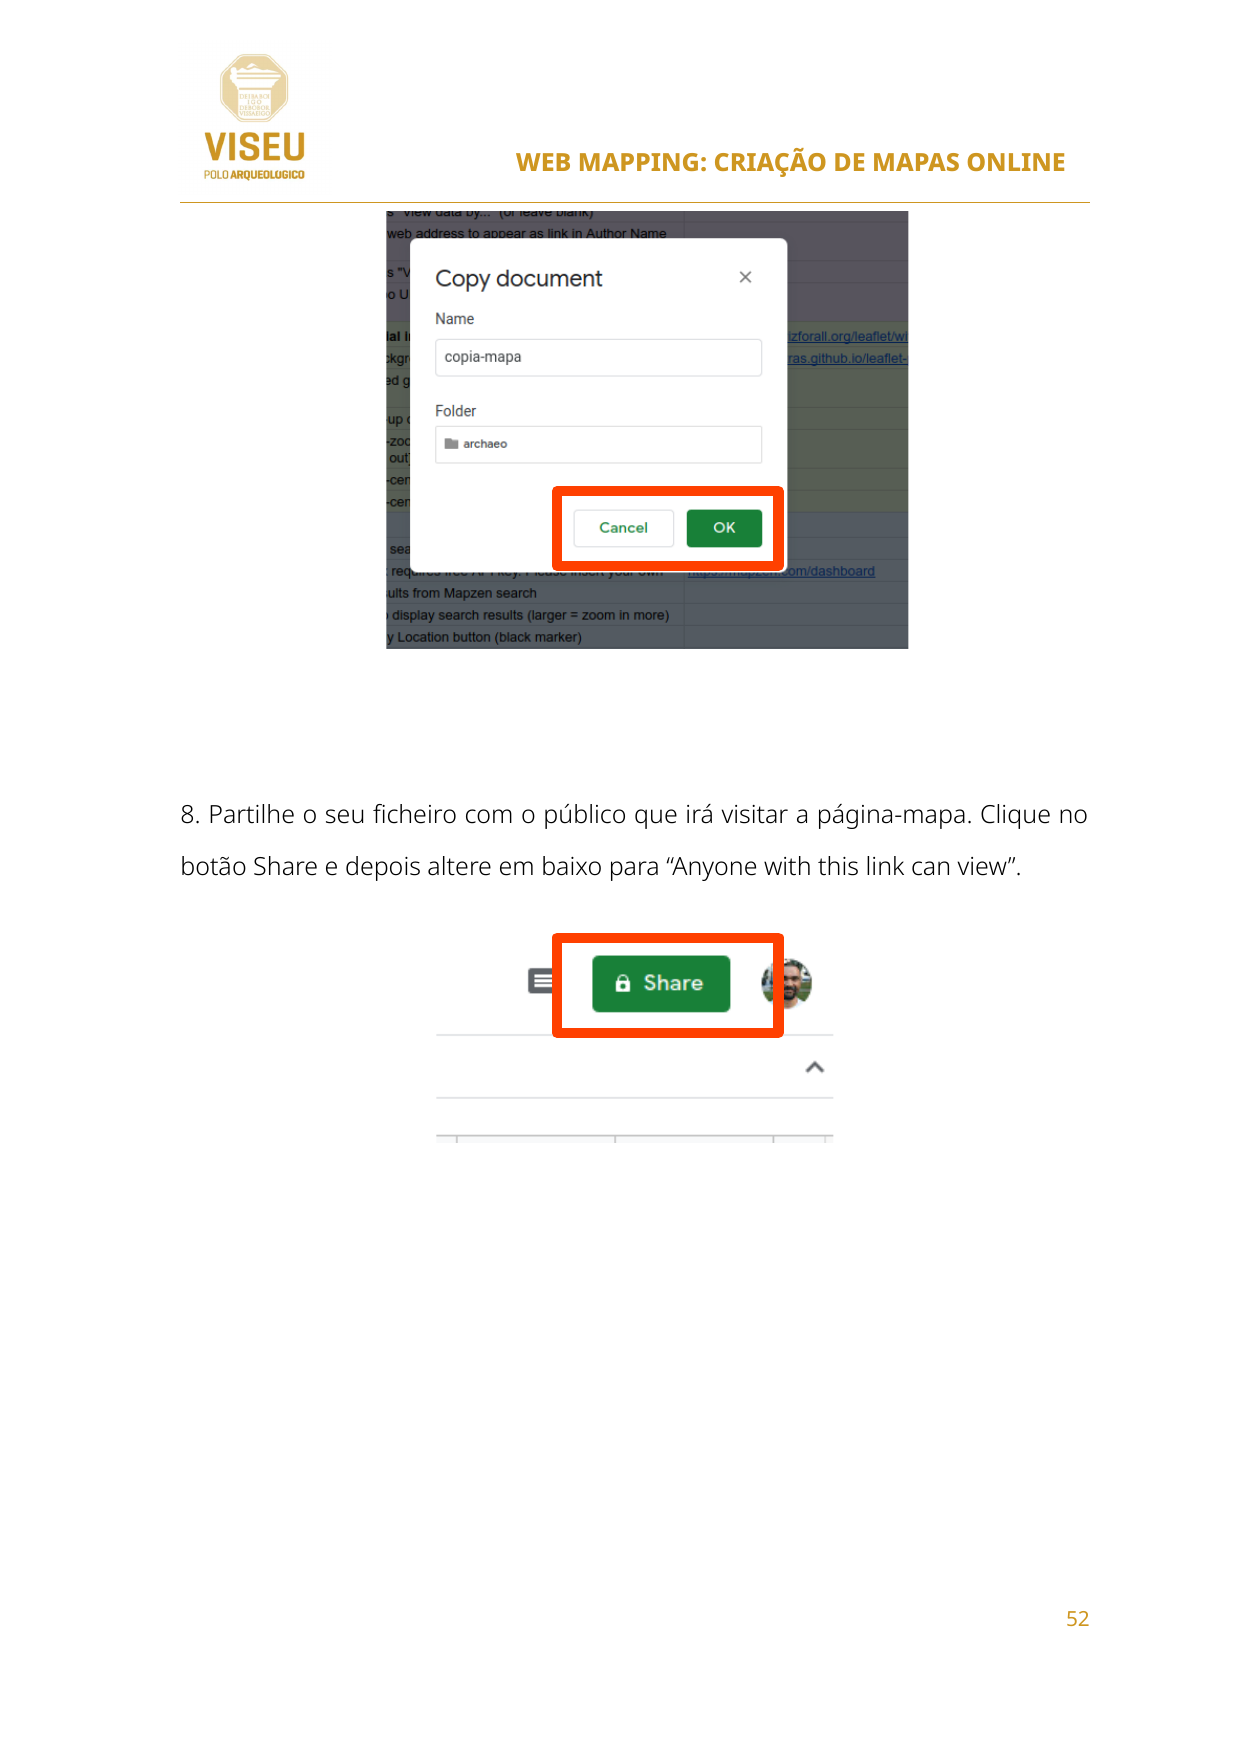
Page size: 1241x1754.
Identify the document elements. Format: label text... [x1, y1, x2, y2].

picture [386, 211, 909, 649]
picture [436, 937, 834, 1143]
text 8. Partilhe o seu ficheiro com o público que irá visitar a página-mapa. Clique no botão Share e depois altere em baixo para “Anyone with this link can view”. [180, 797, 1090, 882]
picture [562, 943, 773, 1028]
